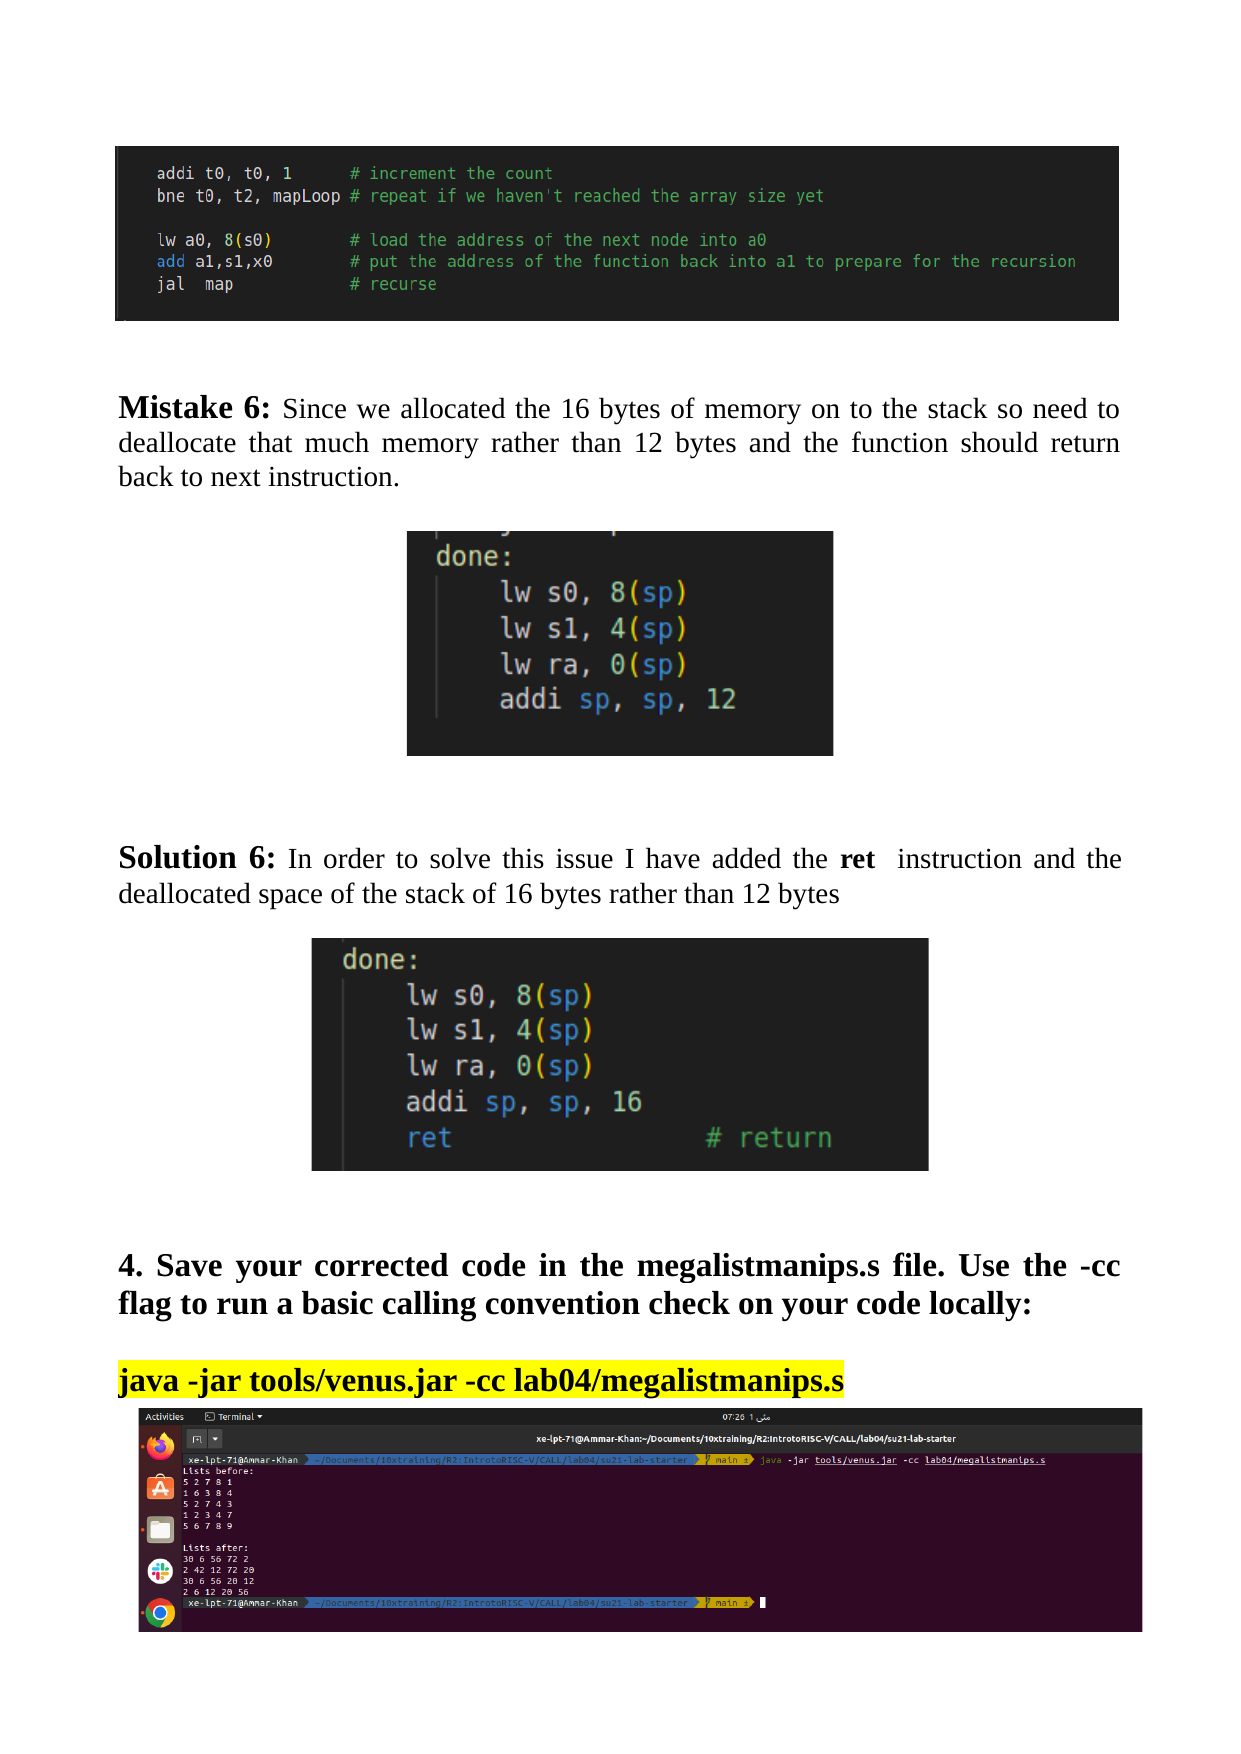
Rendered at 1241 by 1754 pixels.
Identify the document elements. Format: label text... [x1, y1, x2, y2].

picture [406, 531, 834, 756]
text Solution 6: In order to solve this issue I have added the ret instruction and the deallocated space of the stack of 16 bytes rather than 12 bytes [118, 838, 1122, 909]
picture [115, 146, 1119, 321]
text java -jar tools/venus.jar -cc lab04/megalistmanips.s [118, 1360, 1122, 1398]
text Mistake 6: Since we allocated the 16 bytes of memory on to the stack so need to deallocate that much memory rather than 12 bytes and the function should return back to next instruction. [118, 387, 1122, 493]
picture [311, 938, 929, 1171]
picture [138, 1408, 1143, 1632]
text 4. Save your corrected code in the megalistmanips.s file. Use the -cc flag to run a basic calling convention check on your code locally: [118, 1245, 1122, 1322]
